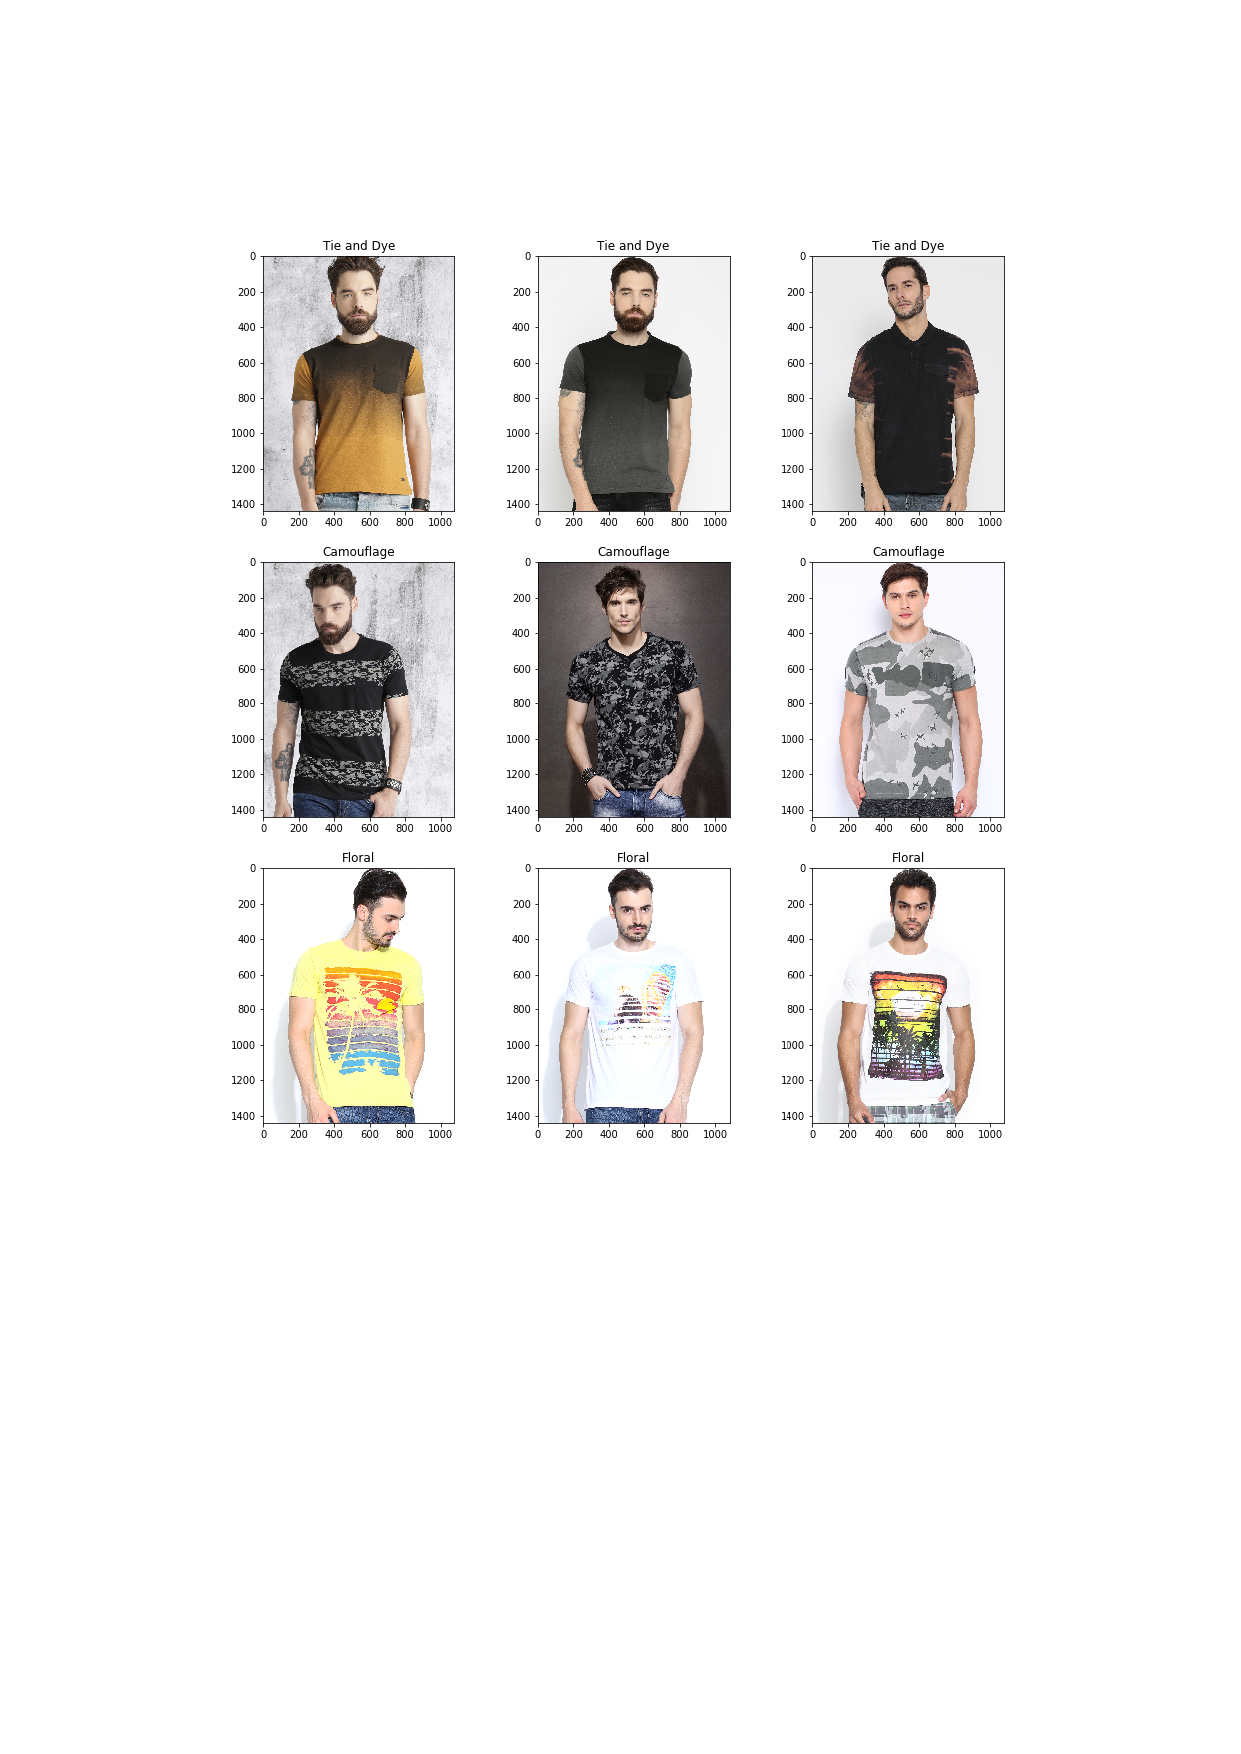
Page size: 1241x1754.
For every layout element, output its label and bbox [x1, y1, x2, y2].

picture [118, 118, 1123, 1266]
